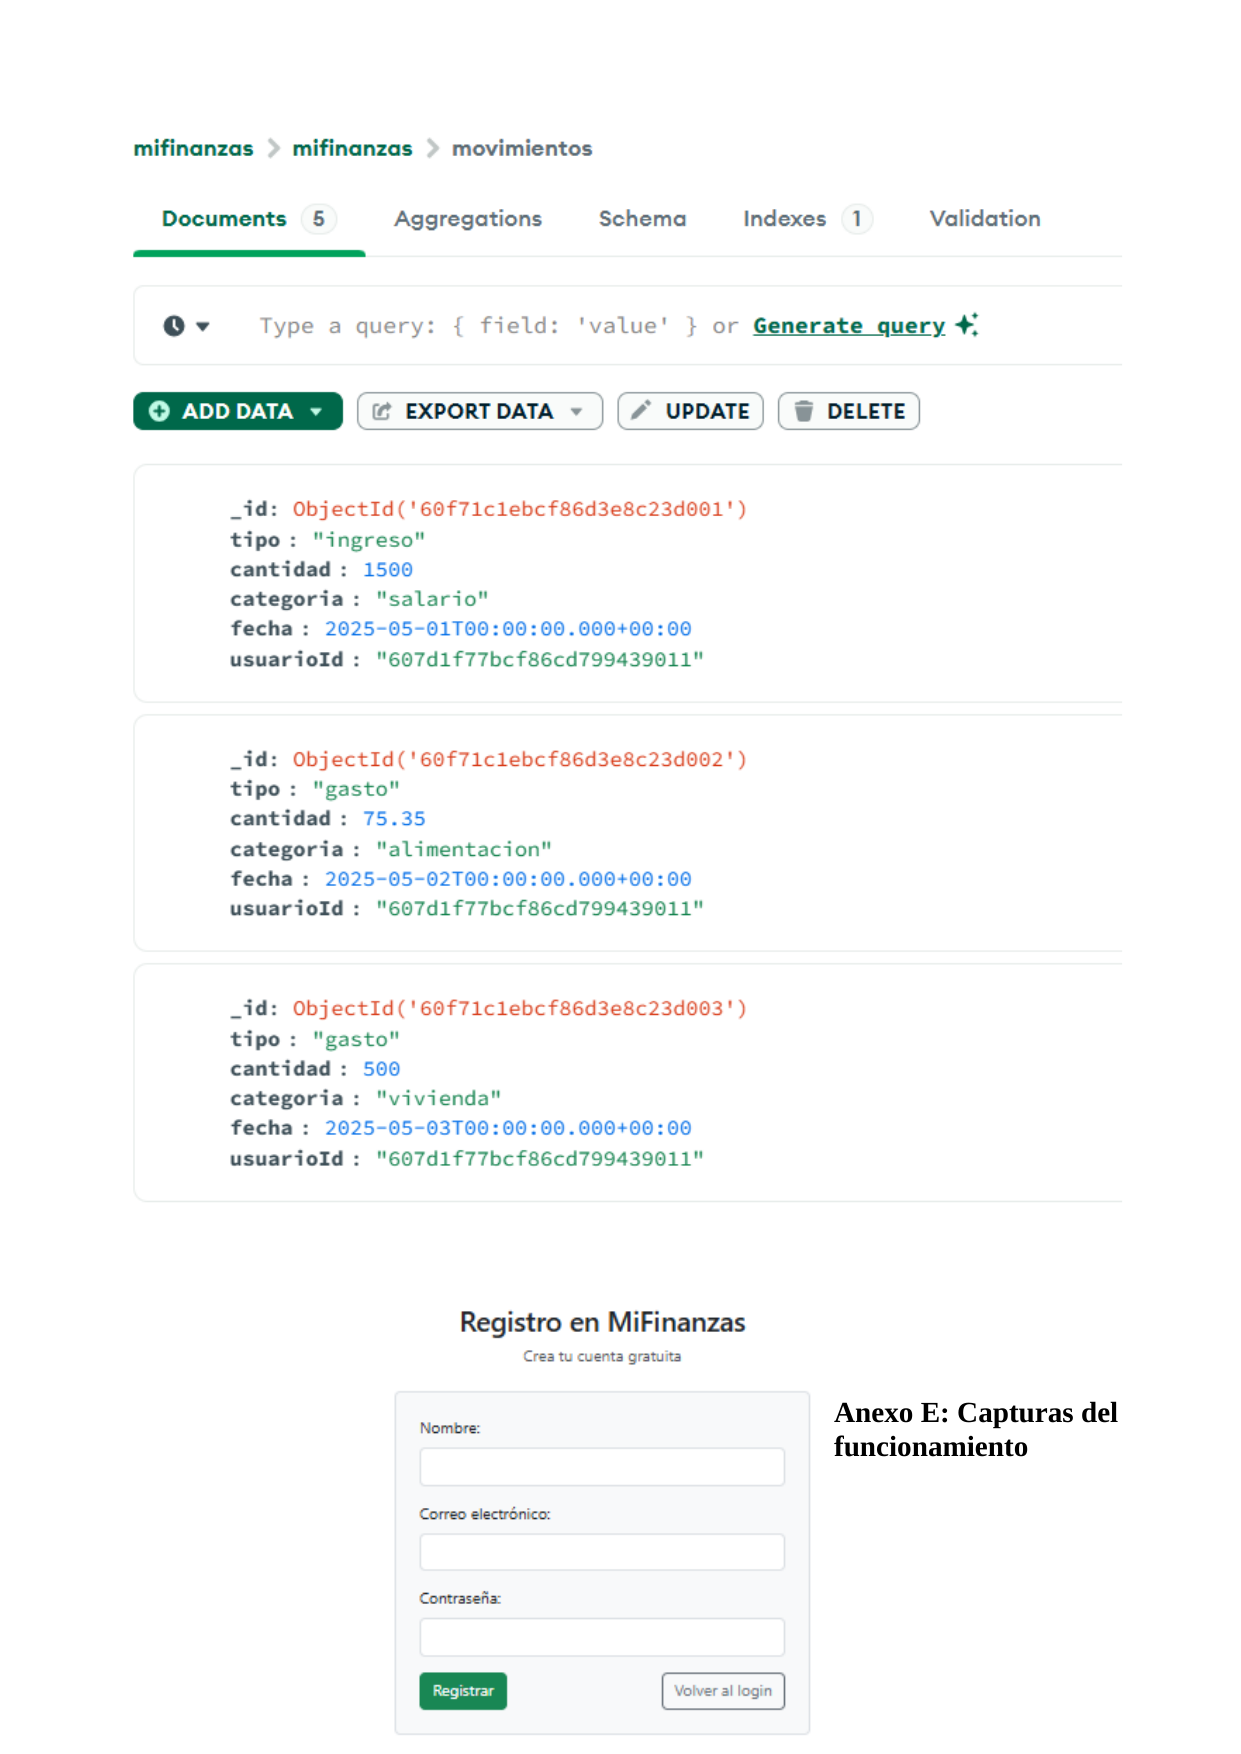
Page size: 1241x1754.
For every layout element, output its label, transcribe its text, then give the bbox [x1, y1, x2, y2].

picture [118, 118, 1123, 1208]
subtitle [118, 1396, 362, 1463]
picture [362, 1271, 834, 1754]
subtitle Anexo E: Capturas del funcionamiento [834, 1396, 1122, 1463]
